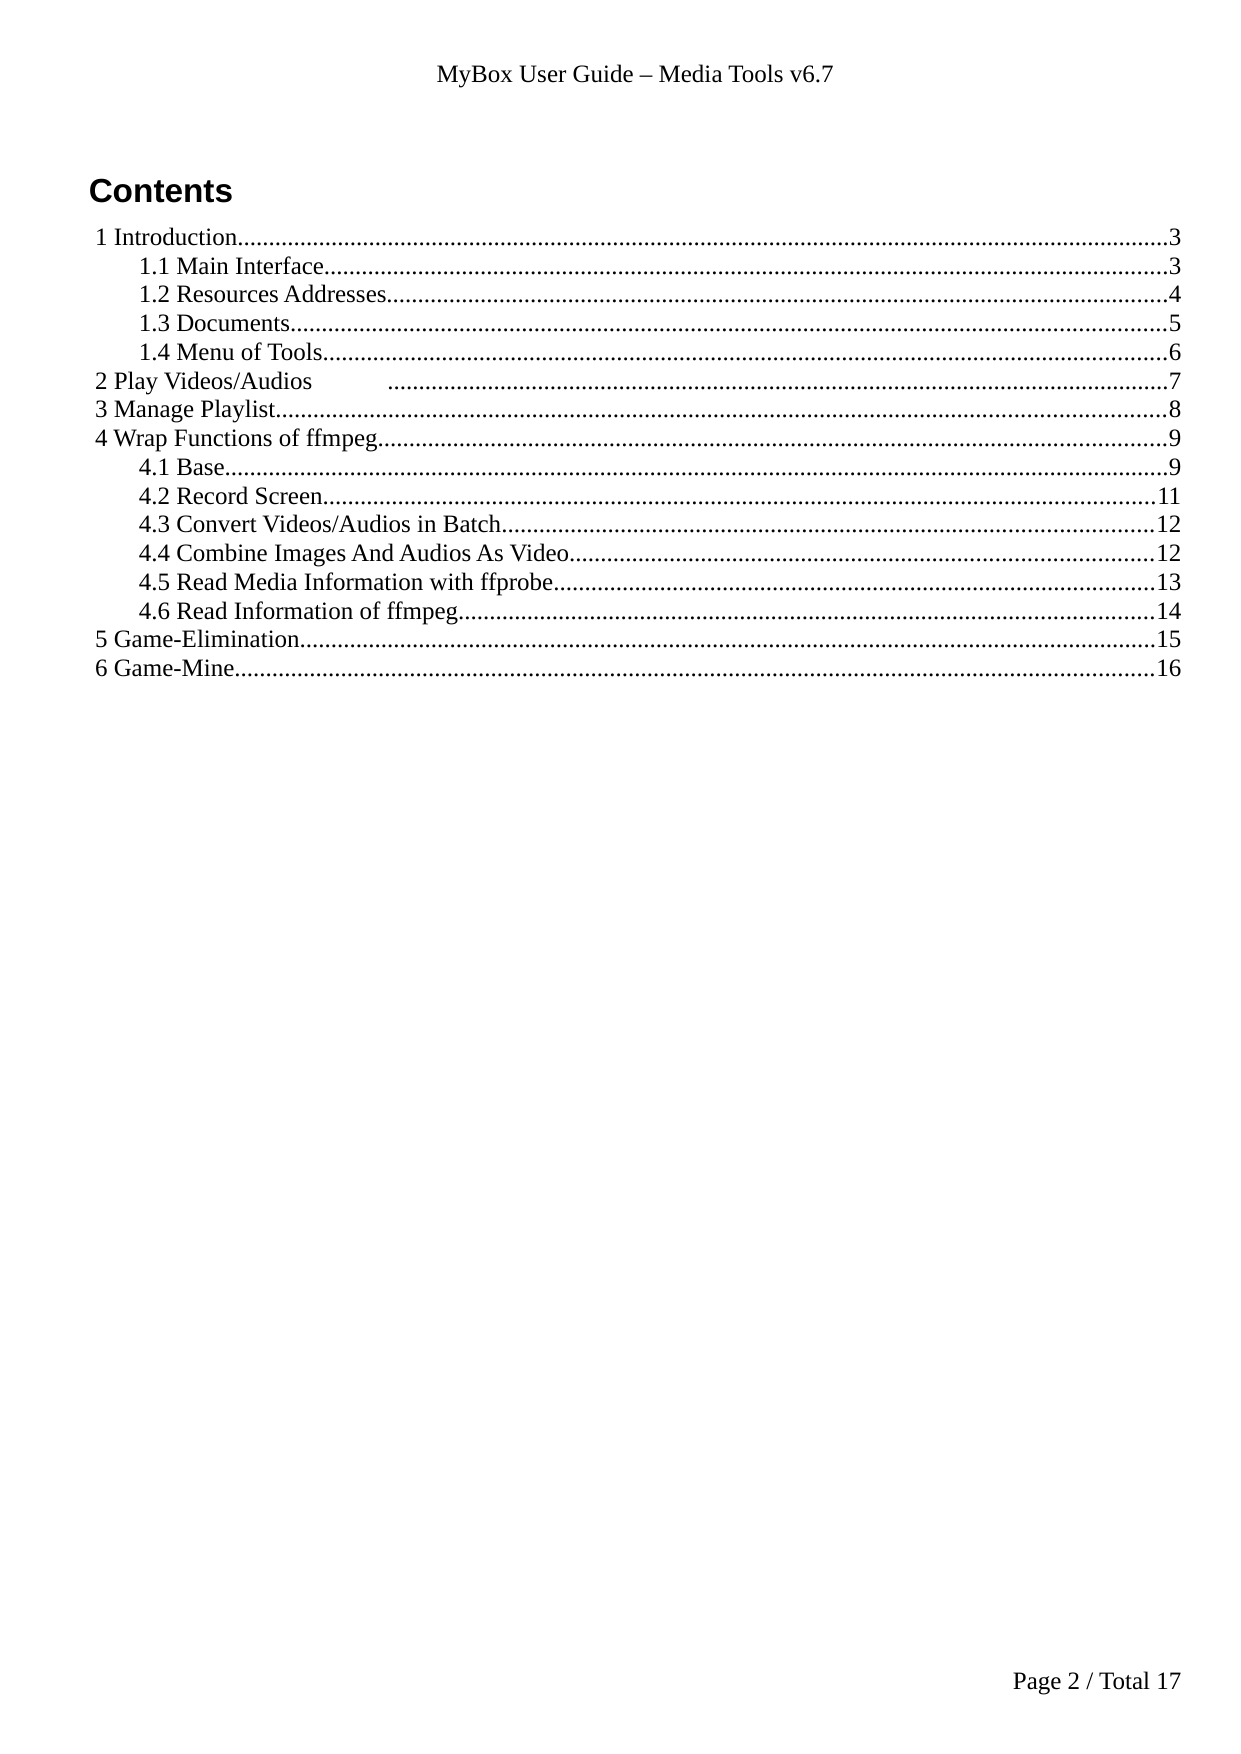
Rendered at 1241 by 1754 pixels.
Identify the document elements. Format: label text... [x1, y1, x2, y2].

text 2 Play Videos/Audios 7 [88, 366, 1181, 394]
text 4.3 Convert Videos/Audios in Batch 12 [132, 509, 1181, 538]
text 1 Introduction 3 [88, 222, 1181, 251]
text 4.6 Read Information of ffmpeg 14 [132, 596, 1181, 624]
subtitle Contents [88, 171, 1181, 209]
text 5 Game-Elimination 15 [88, 624, 1181, 653]
text 3 Manage Playlist 8 [88, 394, 1181, 423]
text 4.1 Base 9 [132, 452, 1181, 481]
text 6 Game-Mine 16 [88, 653, 1181, 682]
text 1.3 Documents 5 [132, 308, 1181, 337]
text 4.2 Record Screen 11 [132, 481, 1181, 509]
text 1.1 Main Interface 3 [132, 251, 1181, 279]
text 4.5 Read Media Information with ffprobe 13 [132, 567, 1181, 596]
text 1.4 Menu of Tools 6 [132, 337, 1181, 366]
text 4.4 Combine Images And Audios As Video 12 [132, 538, 1181, 567]
text 4 Wrap Functions of ffmpeg 9 [88, 423, 1181, 452]
text 1.2 Resources Addresses 4 [132, 279, 1181, 308]
